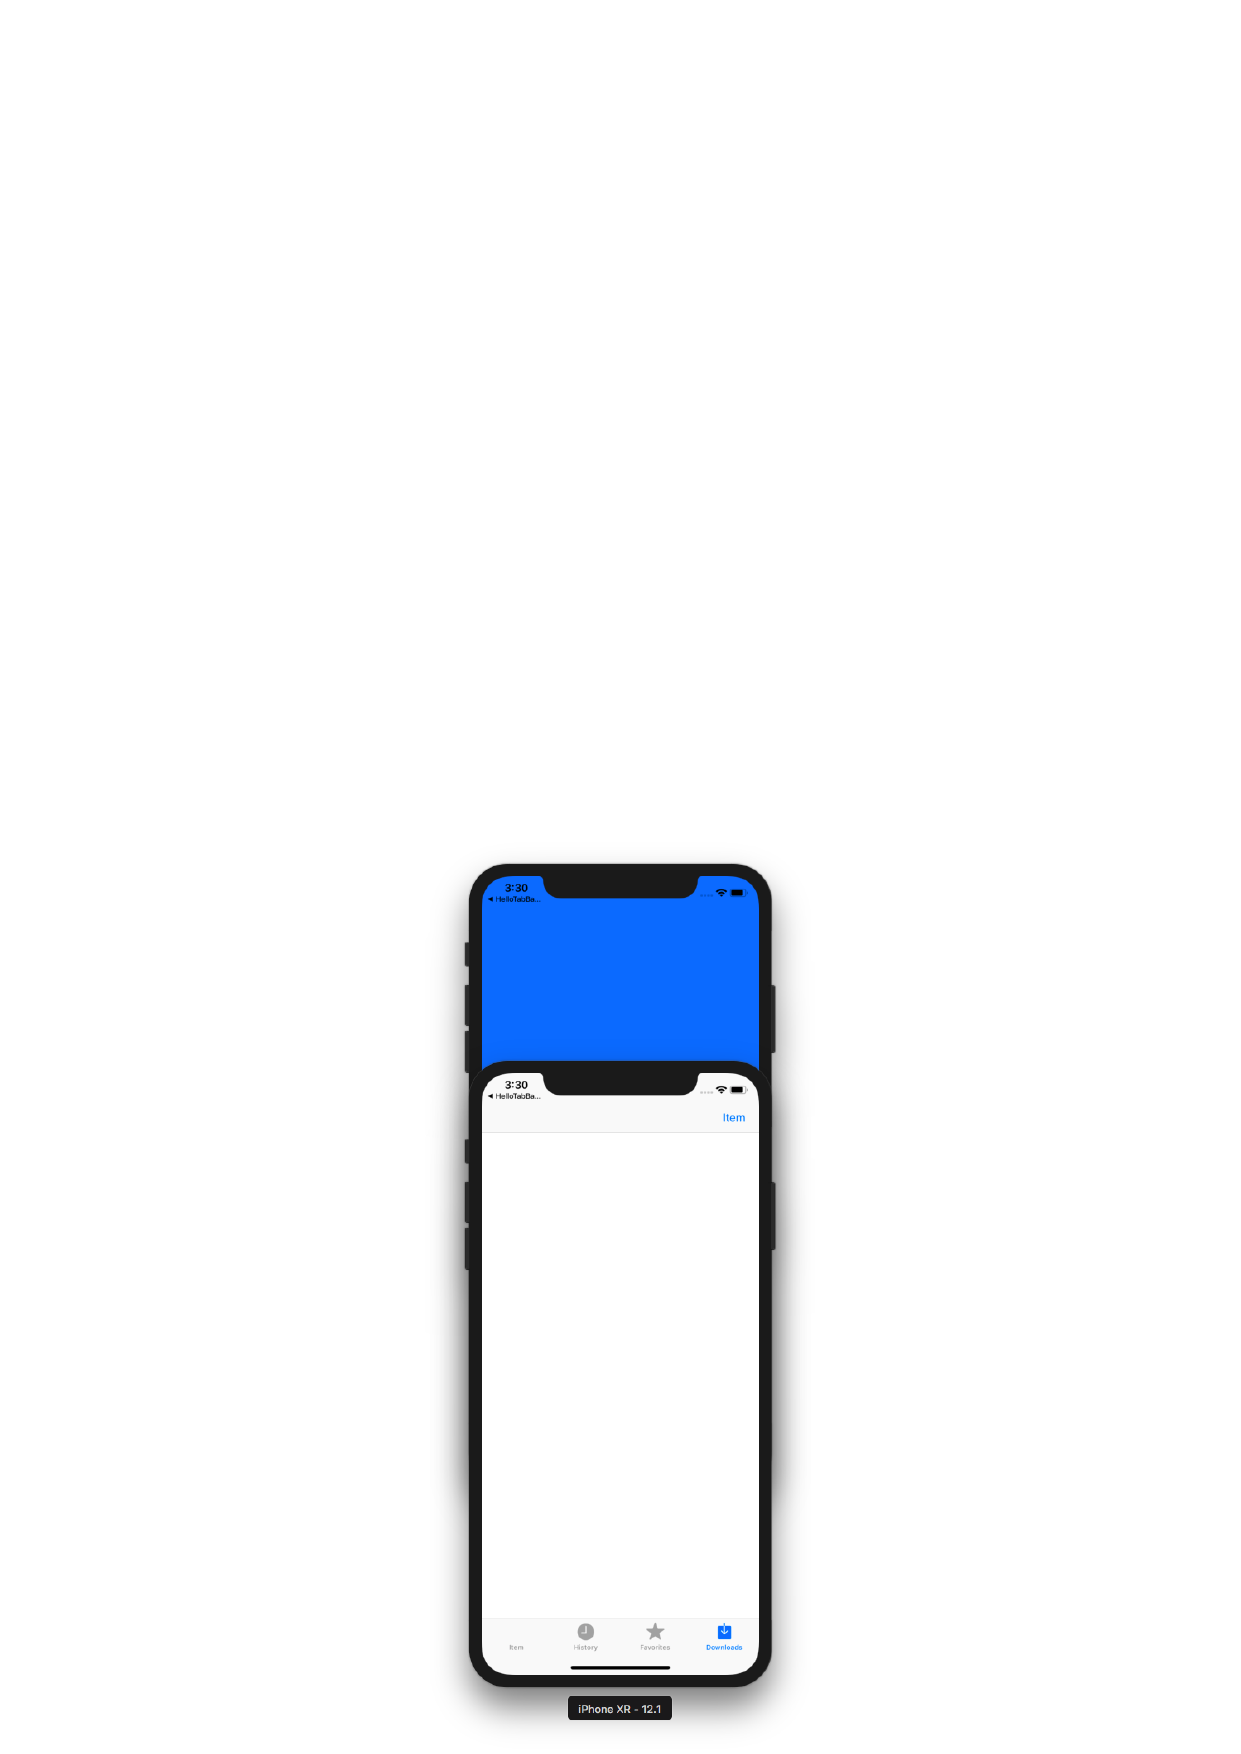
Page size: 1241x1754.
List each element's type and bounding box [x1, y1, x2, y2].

picture [415, 836, 825, 1754]
